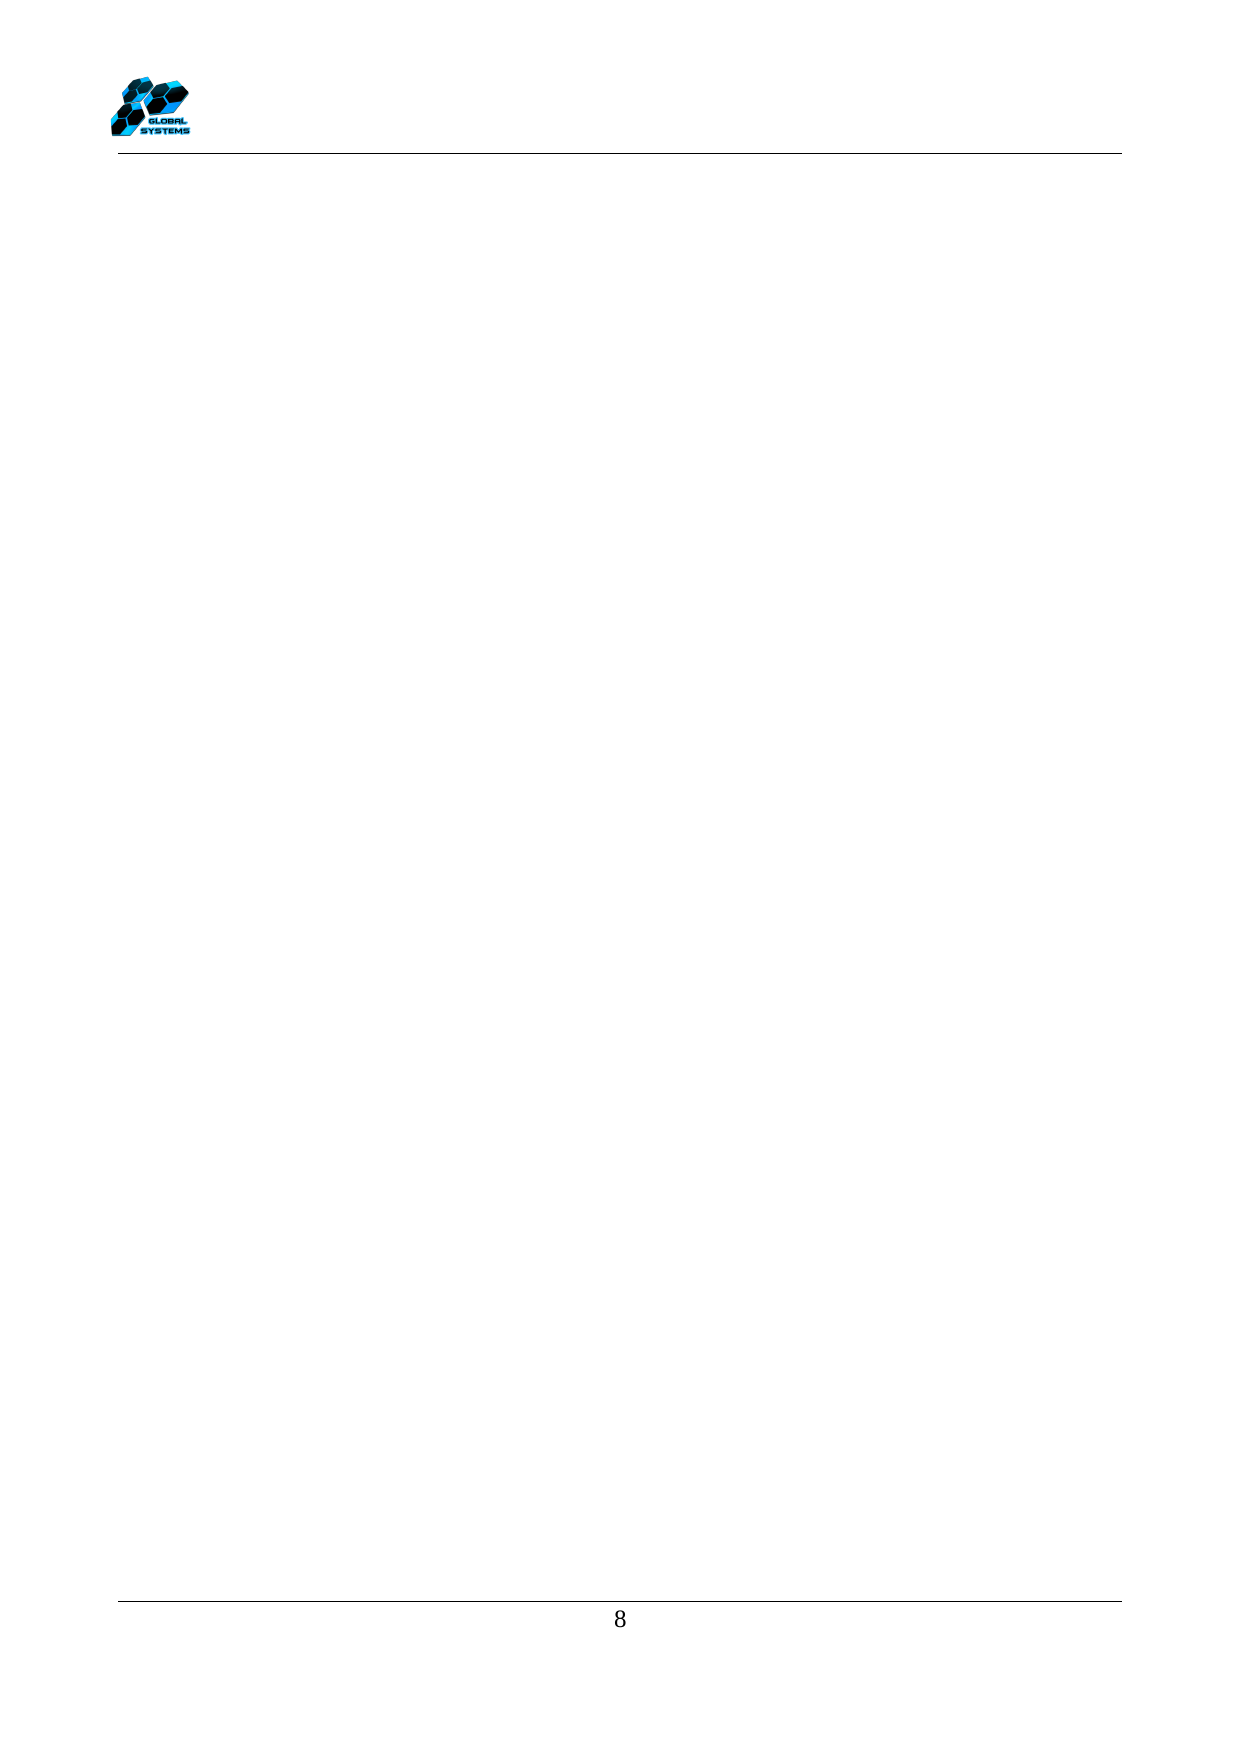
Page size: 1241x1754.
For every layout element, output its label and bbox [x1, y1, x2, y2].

picture [107, 61, 194, 148]
